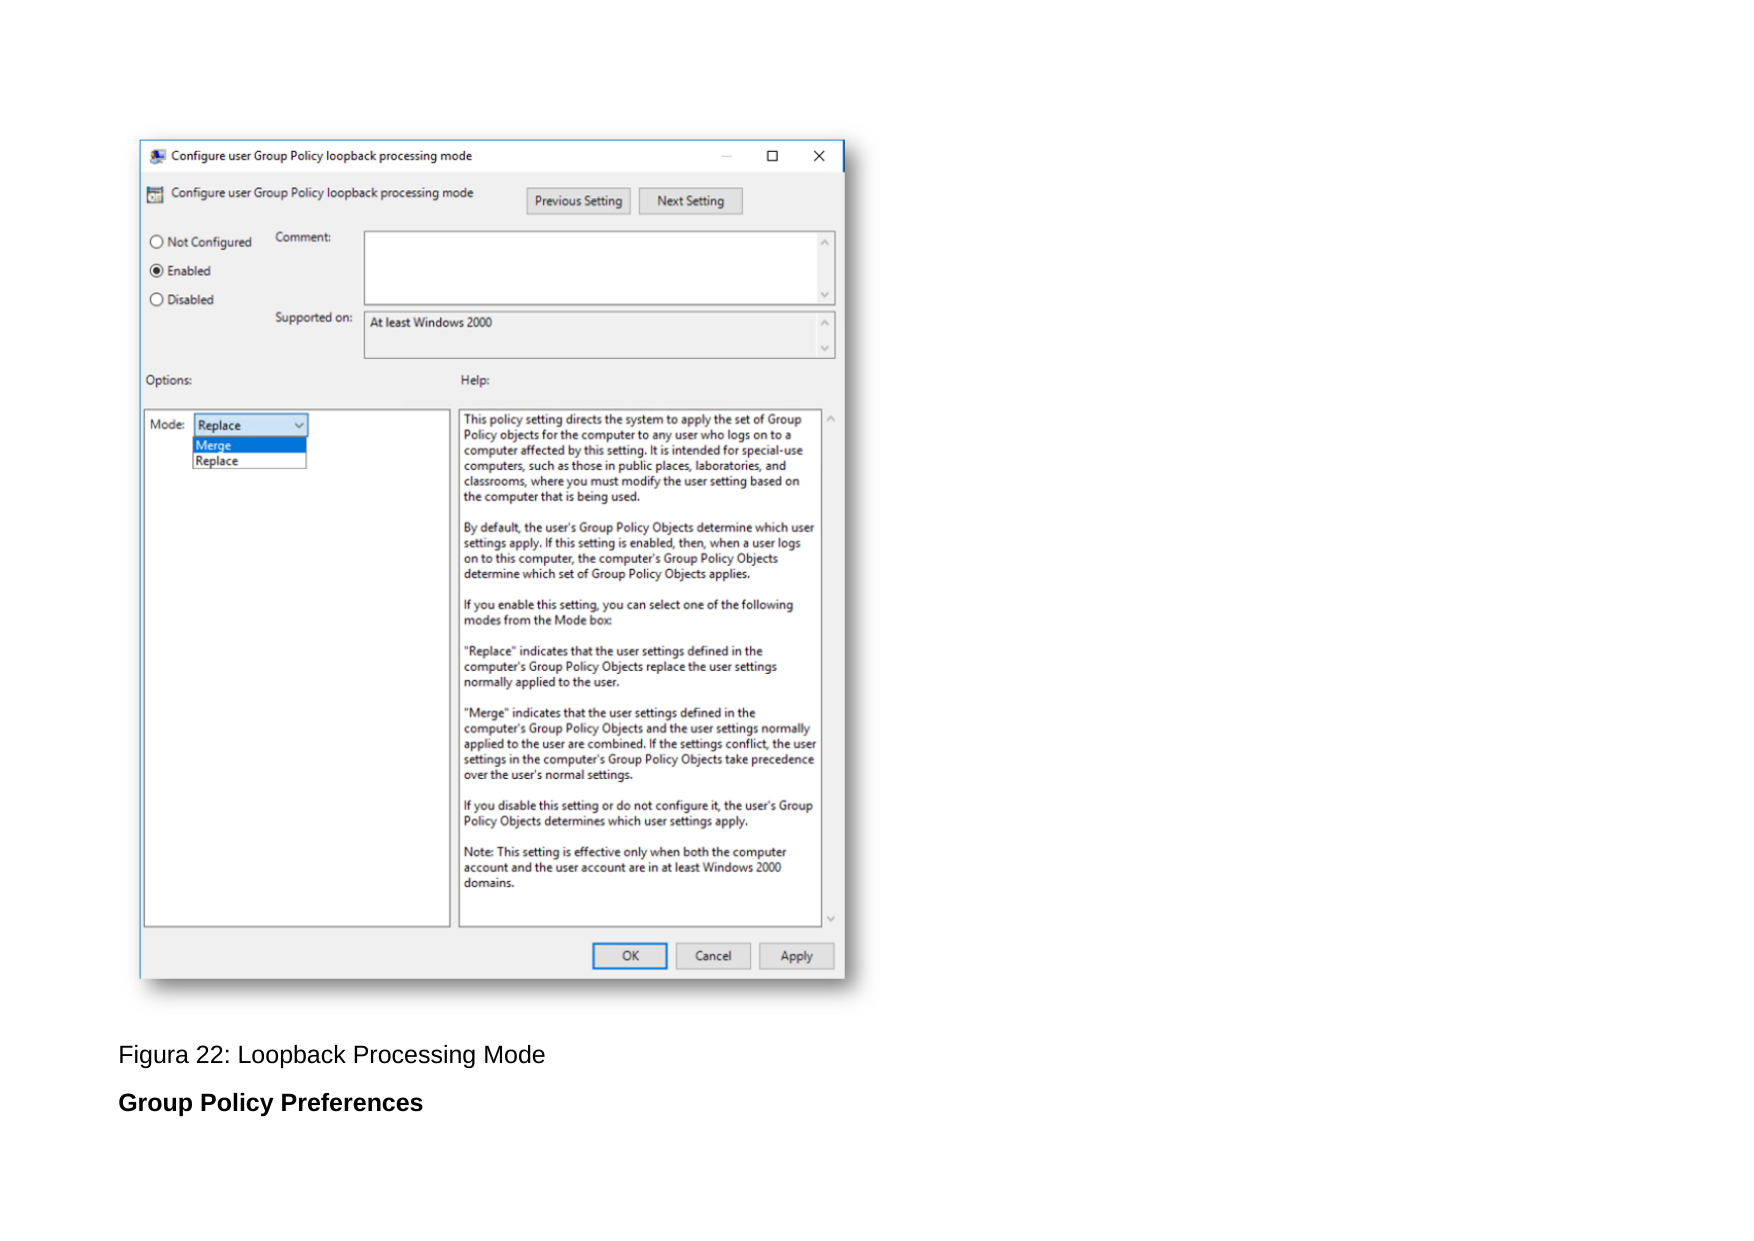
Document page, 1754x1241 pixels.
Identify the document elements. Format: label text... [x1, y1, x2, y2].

text Figura 22: Loopback Processing Mode [118, 1041, 1636, 1069]
picture [118, 118, 888, 1022]
text Group Policy Preferences [118, 1088, 1636, 1117]
